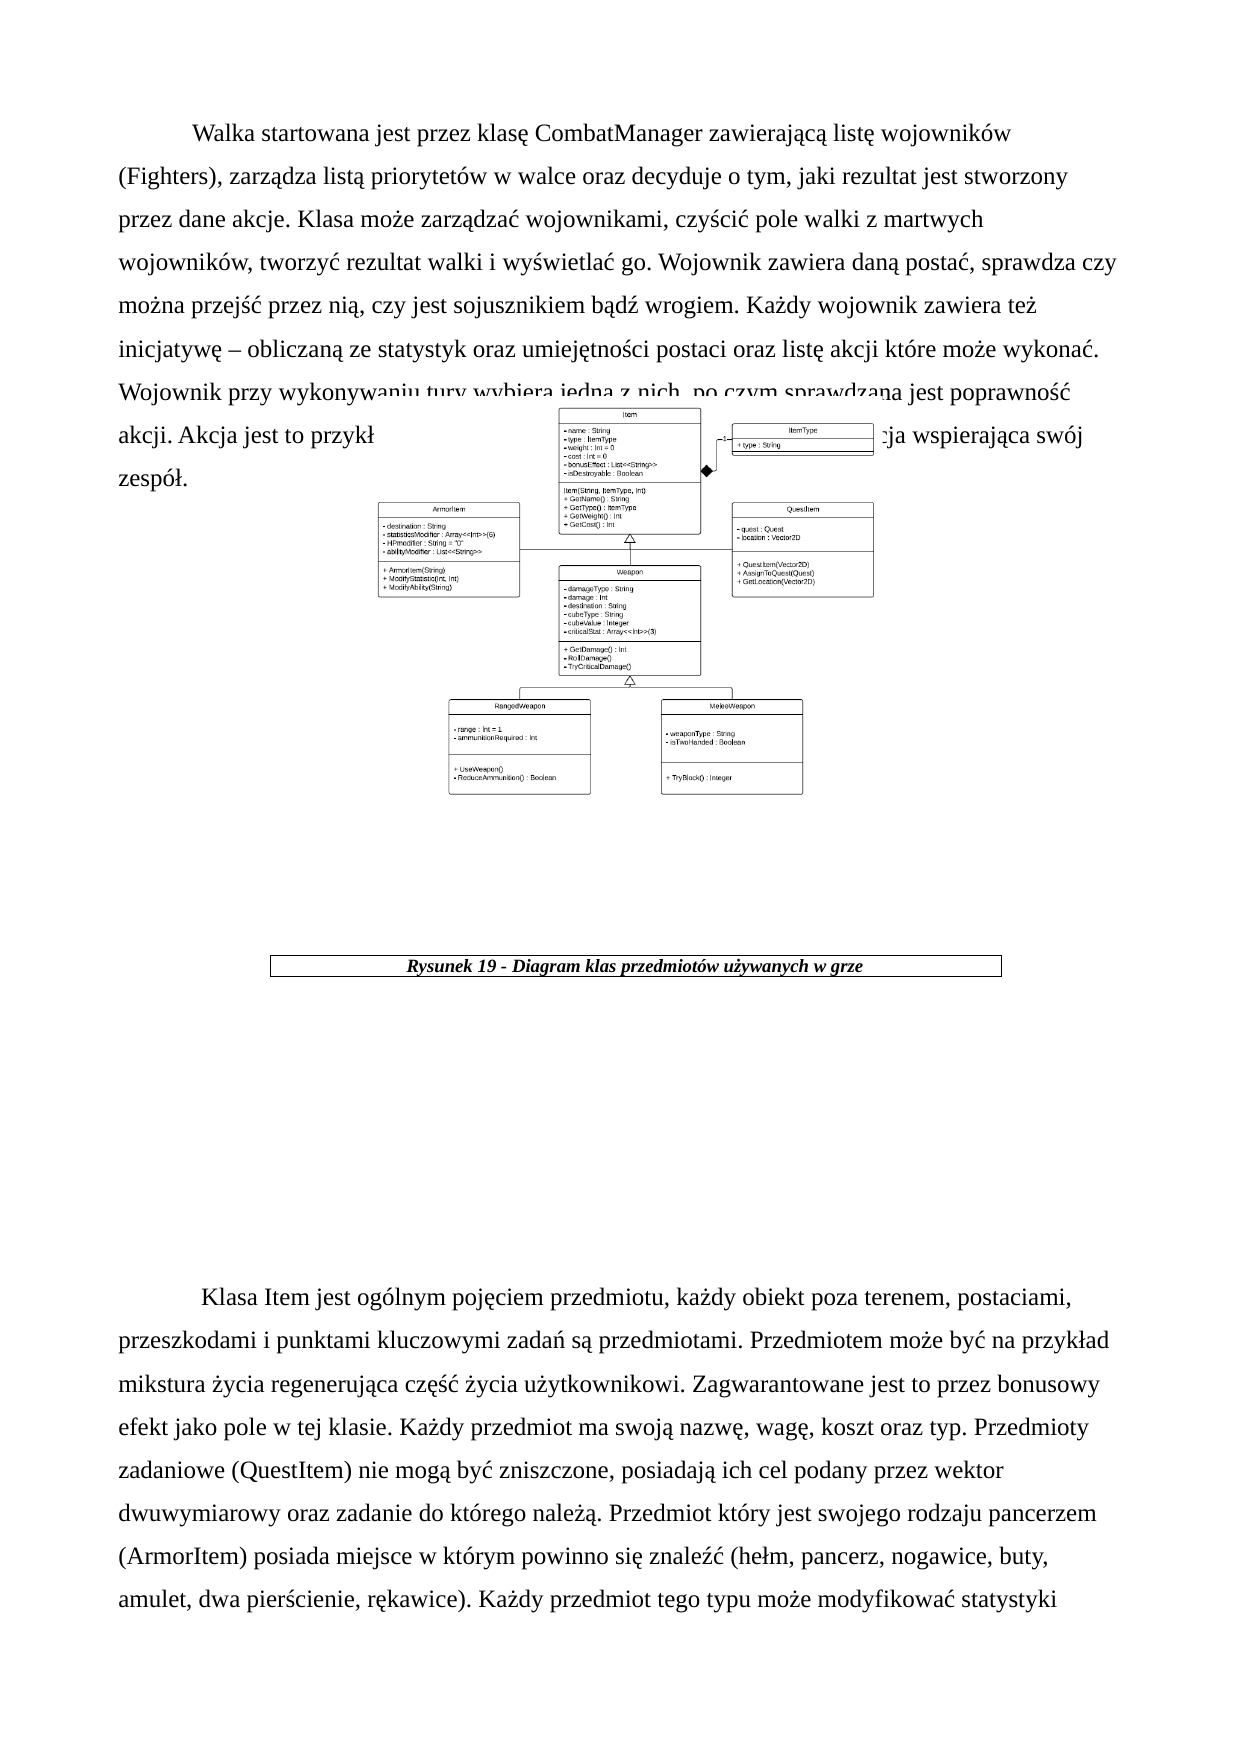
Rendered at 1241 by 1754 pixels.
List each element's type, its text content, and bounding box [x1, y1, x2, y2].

text Rysunek 19 - Diagram klas przedmiotów używanych w grze [271, 956, 1001, 976]
text Klasa Item jest ogólnym pojęciem przedmiotu, każdy obiekt poza terenem, postaciami, przeszkodami i punktami kluczowymi zadań są przedmiotami. Przedmiotem może być na przykład mikstura życia regenerująca część życia użytkownikowi. Zagwarantowane jest to przez bonusowy efekt jako pole w tej klasie. Każdy przedmiot ma swoją nazwę, wagę, koszt oraz typ. Przedmioty zadaniowe (QuestItem) nie mogą być zniszczone, posiadają ich cel podany przez wektor dwuwymiarowy oraz zadanie do którego należą. Przedmiot który jest swojego rodzaju pancerzem (ArmorItem) posiada miejsce w którym powinno się znaleźć (hełm, pancerz, nogawice, buty, amulet, dwa pierścienie, rękawice). Każdy przedmiot tego typu może modyfikować statystyki [118, 1282, 1122, 1613]
picture [374, 396, 883, 802]
text Walka startowana jest przez klasę CombatManager zawierającą listę wojowników (Fighters), zarządza listą priorytetów w walce oraz decyduje o tym, jaki rezultat jest stworzony przez dane akcje. Klasa może zarządzać wojownikami, czyścić pole walki z martwych wojowników, tworzyć rezultat walki i wyświetlać go. Wojownik zawiera daną postać, sprawdza czy można przejść przez nią, czy jest sojusznikiem bądź wrogiem. Każdy wojownik zawiera też inicjatywę – obliczaną ze statystyk oraz umiejętności postaci oraz listę akcji które może wykonać. Wojownik przy wykonywaniu tury wybiera jedną z nich, po czym sprawdzana jest poprawność akcji. Akcja jest to przykładowo ruch, atak bądź kombinacja obydwu lub akcja wspierająca swój zespół. [118, 118, 1122, 492]
